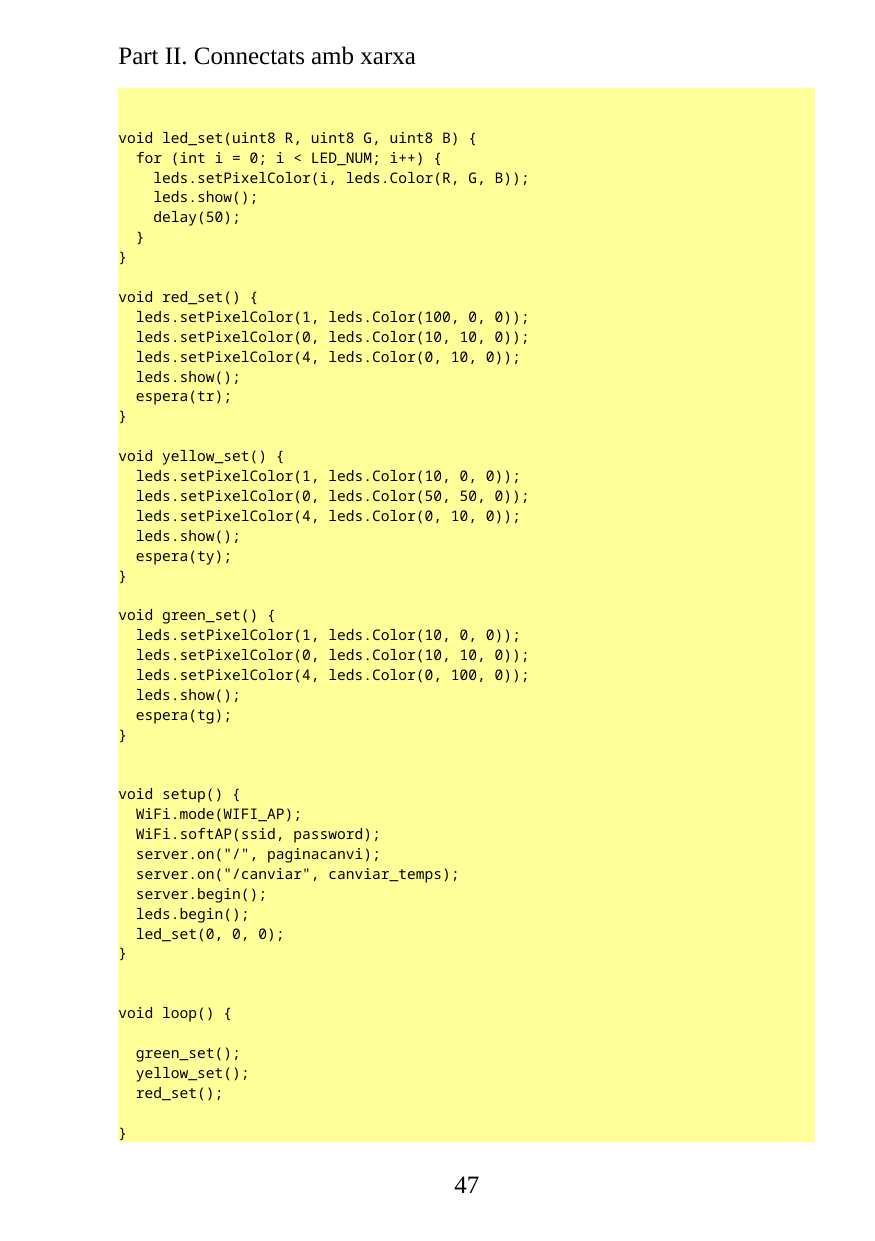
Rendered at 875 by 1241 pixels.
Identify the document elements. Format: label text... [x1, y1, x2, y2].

text espera(ty); [118, 545, 815, 565]
text leds.setPixelColor(1, leds.Color(10, 0, 0)); [118, 625, 815, 645]
text leds.setPixelColor(4, leds.Color(0, 10, 0)); [118, 506, 815, 526]
text server.begin(); [118, 884, 815, 903]
text espera(tr); [118, 386, 815, 406]
text leds.setPixelColor(1, leds.Color(10, 0, 0)); [118, 466, 815, 486]
text red_set(); [118, 1083, 815, 1102]
text for (int i = 0; i < LED_NUM; i++) { [118, 147, 815, 167]
text void green_set() { [118, 605, 815, 625]
text WiFi.mode(WIFI_AP); [118, 804, 815, 824]
text } [118, 247, 815, 267]
text delay(50); [118, 207, 815, 227]
text void red_set() { [118, 287, 815, 307]
text void setup() { [118, 784, 815, 804]
text } [118, 724, 815, 744]
text leds.setPixelColor(0, leds.Color(10, 10, 0)); [118, 645, 815, 665]
text leds.show(); [118, 187, 815, 207]
text yellow_set(); [118, 1063, 815, 1083]
text void loop() { [118, 1003, 815, 1023]
text leds.setPixelColor(4, leds.Color(0, 10, 0)); [118, 346, 815, 366]
text void yellow_set() { [118, 446, 815, 466]
text led_set(0, 0, 0); [118, 923, 815, 943]
text leds.setPixelColor(0, leds.Color(50, 50, 0)); [118, 486, 815, 506]
text leds.show(); [118, 366, 815, 386]
text leds.begin(); [118, 903, 815, 923]
text espera(tg); [118, 704, 815, 724]
text } [118, 943, 815, 963]
text } [118, 406, 815, 426]
text leds.setPixelColor(i, leds.Color(R, G, B)); [118, 167, 815, 187]
text WiFi.softAP(ssid, password); [118, 824, 815, 844]
text } [118, 227, 815, 247]
text leds.setPixelColor(0, leds.Color(10, 10, 0)); [118, 327, 815, 346]
text server.on("/", paginacanvi); [118, 844, 815, 864]
text server.on("/canviar", canviar_temps); [118, 864, 815, 884]
text leds.setPixelColor(4, leds.Color(0, 100, 0)); [118, 665, 815, 685]
text leds.setPixelColor(1, leds.Color(100, 0, 0)); [118, 307, 815, 327]
text } [118, 565, 815, 585]
text green_set(); [118, 1043, 815, 1063]
text void led_set(uint8 R, uint8 G, uint8 B) { [118, 128, 815, 147]
text } [118, 1122, 815, 1142]
text leds.show(); [118, 526, 815, 545]
text leds.show(); [118, 685, 815, 704]
